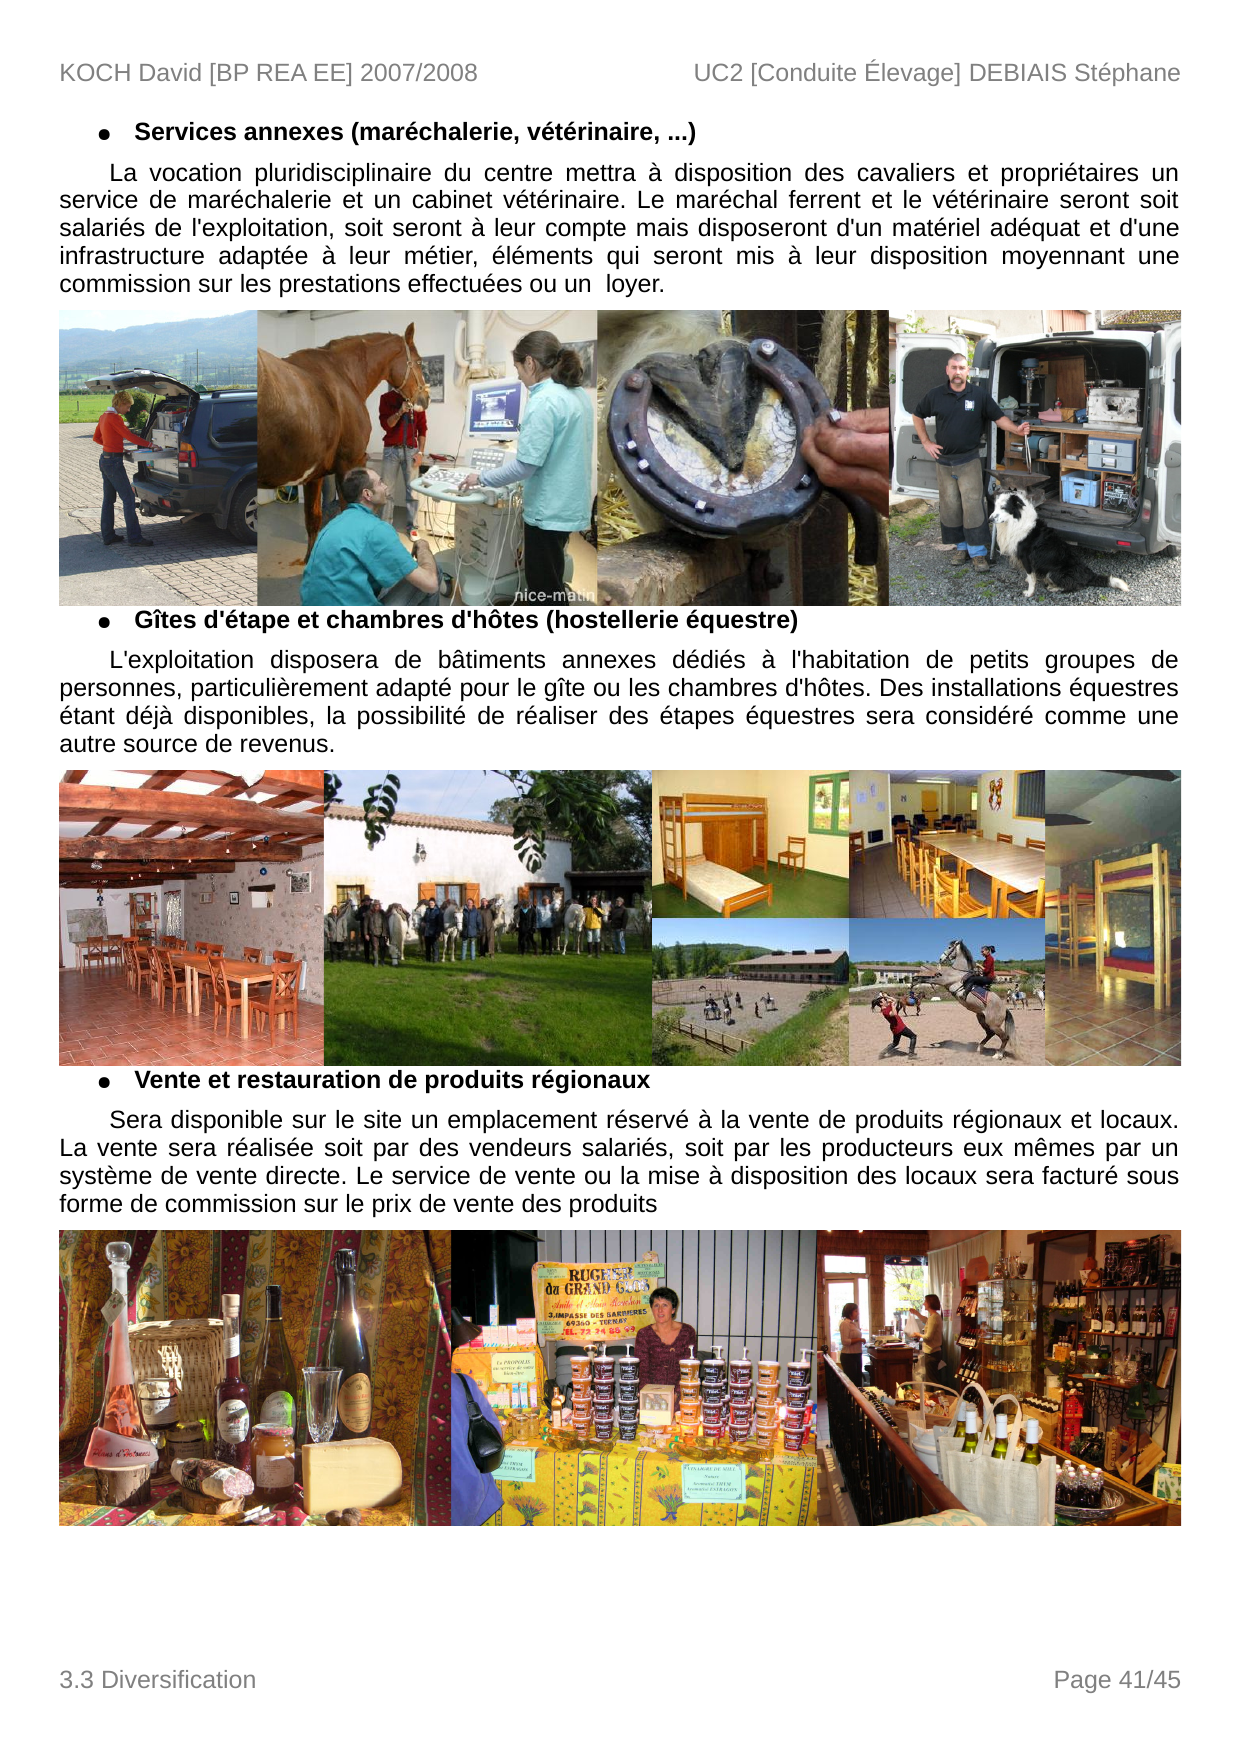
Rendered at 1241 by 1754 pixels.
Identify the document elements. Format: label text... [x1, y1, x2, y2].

list Vente et restauration de produits régionaux [97, 1066, 1181, 1094]
text Sera disponible sur le site un emplacement réservé à la vente de produits régionaux et locaux. La vente sera réalisée soit par des vendeurs salariés, soit par les producteurs eux mêmes par un système de vente directe. Le service de vente ou la mise à disposition des locaux sera facturé sous forme de commission sur le prix de vente des produits [59, 1106, 1181, 1218]
picture [59, 1230, 1182, 1526]
list Services annexes (maréchalerie, vétérinaire, ...) [97, 118, 1181, 146]
picture [59, 310, 1182, 606]
list Gîtes d'étape et chambres d'hôtes (hostellerie équestre) [97, 606, 1181, 634]
text La vocation pluridisciplinaire du centre mettra à disposition des cavaliers et propriétaires un service de maréchalerie et un cabinet vétérinaire. Le maréchal ferrent et le vétérinaire seront soit salariés de l'exploitation, soit seront à leur compte mais disposeront d'un matériel adéquat et d'une infrastructure adaptée à leur métier, éléments qui seront mis à leur disposition moyennant une commission sur les prestations effectuées ou un loyer. [59, 158, 1181, 298]
picture [59, 770, 1182, 1066]
text L'exploitation disposera de bâtiments annexes dédiés à l'habitation de petits groupes de personnes, particulièrement adapté pour le gîte ou les chambres d'hôtes. Des installations équestres étant déjà disponibles, la possibilité de réaliser des étapes équestres sera considéré comme une autre source de revenus. [59, 646, 1181, 758]
